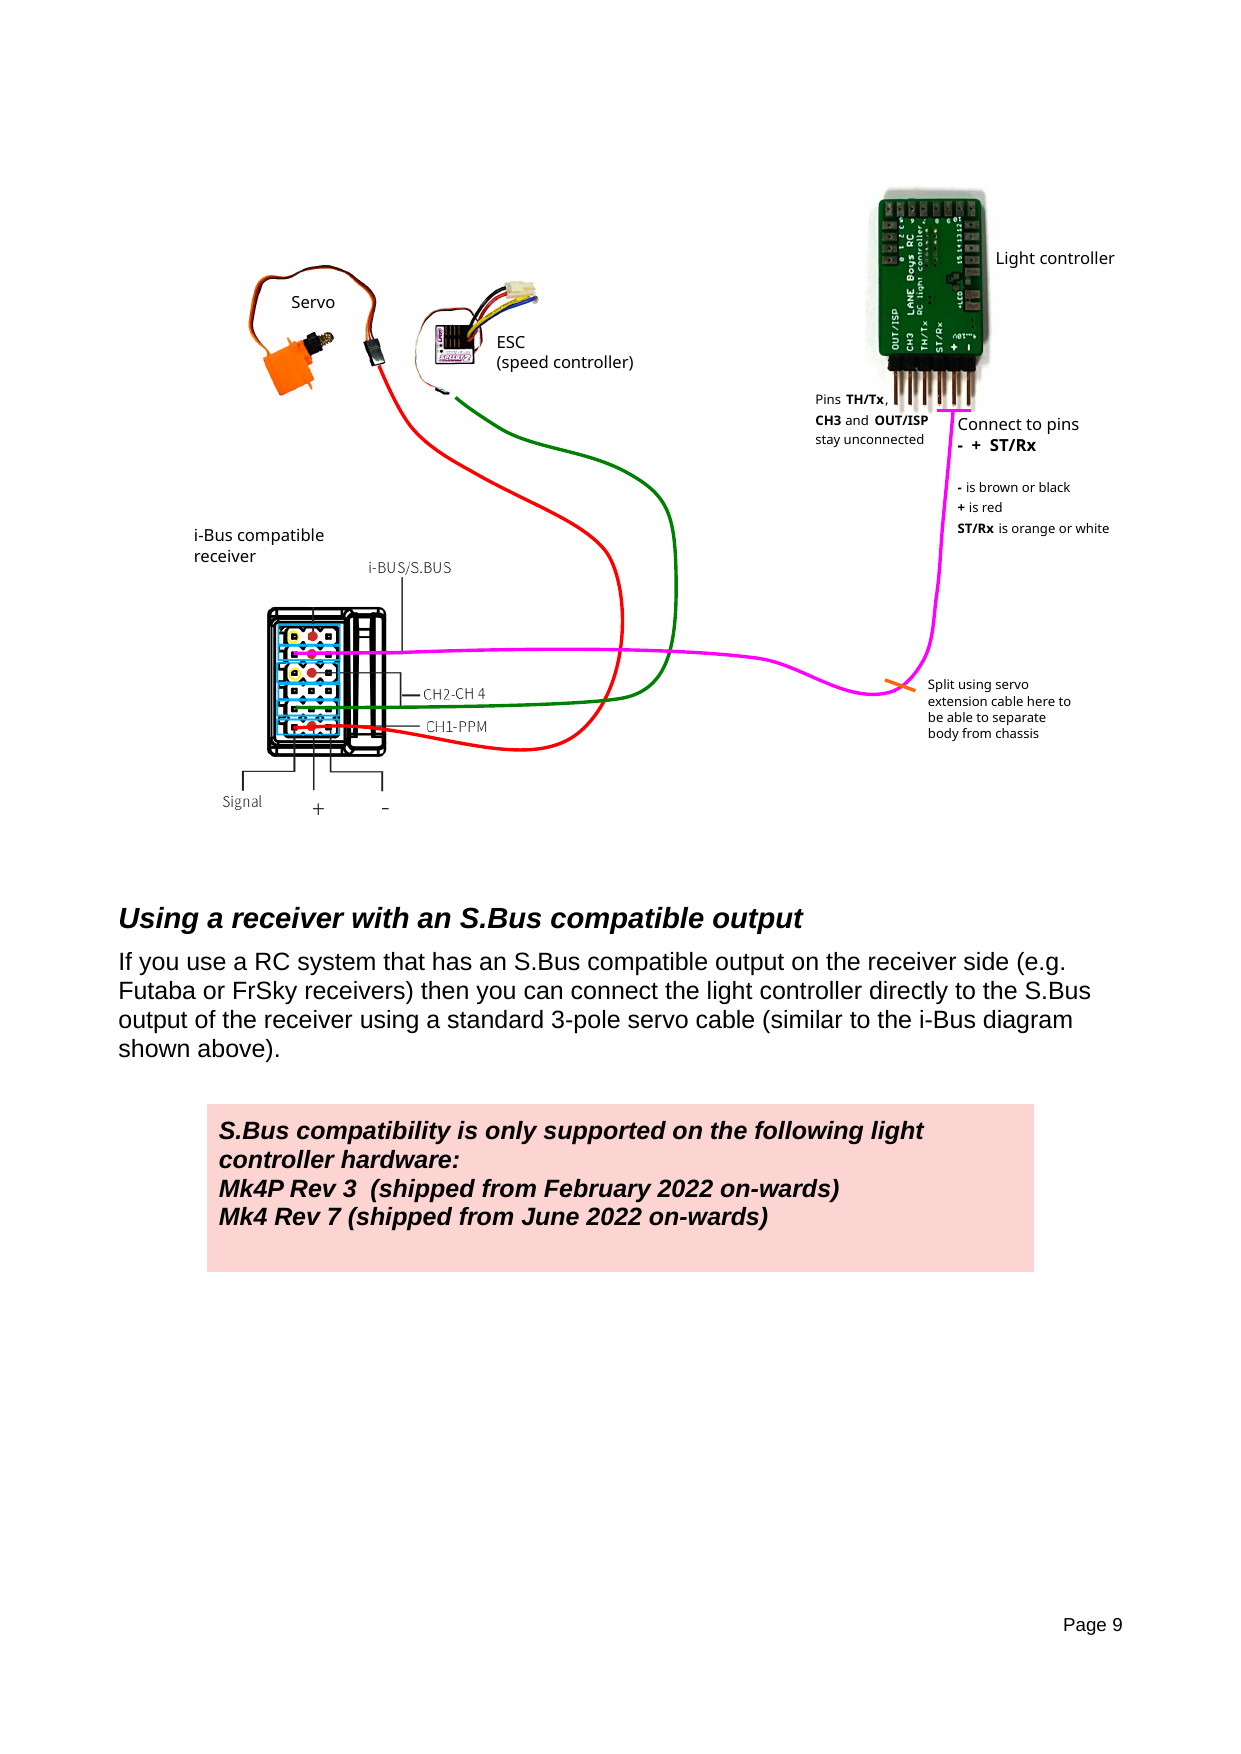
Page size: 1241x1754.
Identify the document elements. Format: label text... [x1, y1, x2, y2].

subtitle Using a receiver with an S.Bus compatible output [118, 901, 1122, 935]
text S.Bus compatibility is only supported on the following light controller hardware: Mk4P Rev 3 (shipped from February 2022 on-wards) Mk4 Rev 7 (shipped from June 2022 on-wards) [207, 1104, 1034, 1231]
text If you use a RC system that has an S.Bus compatible output on the receiver side (e.g. Futaba or FrSky receivers) then you can connect the light controller directly to the S.Bus output of the receiver using a standard 3-pole servo cable (similar to the i-Bus diagram shown above). [118, 947, 1122, 1062]
